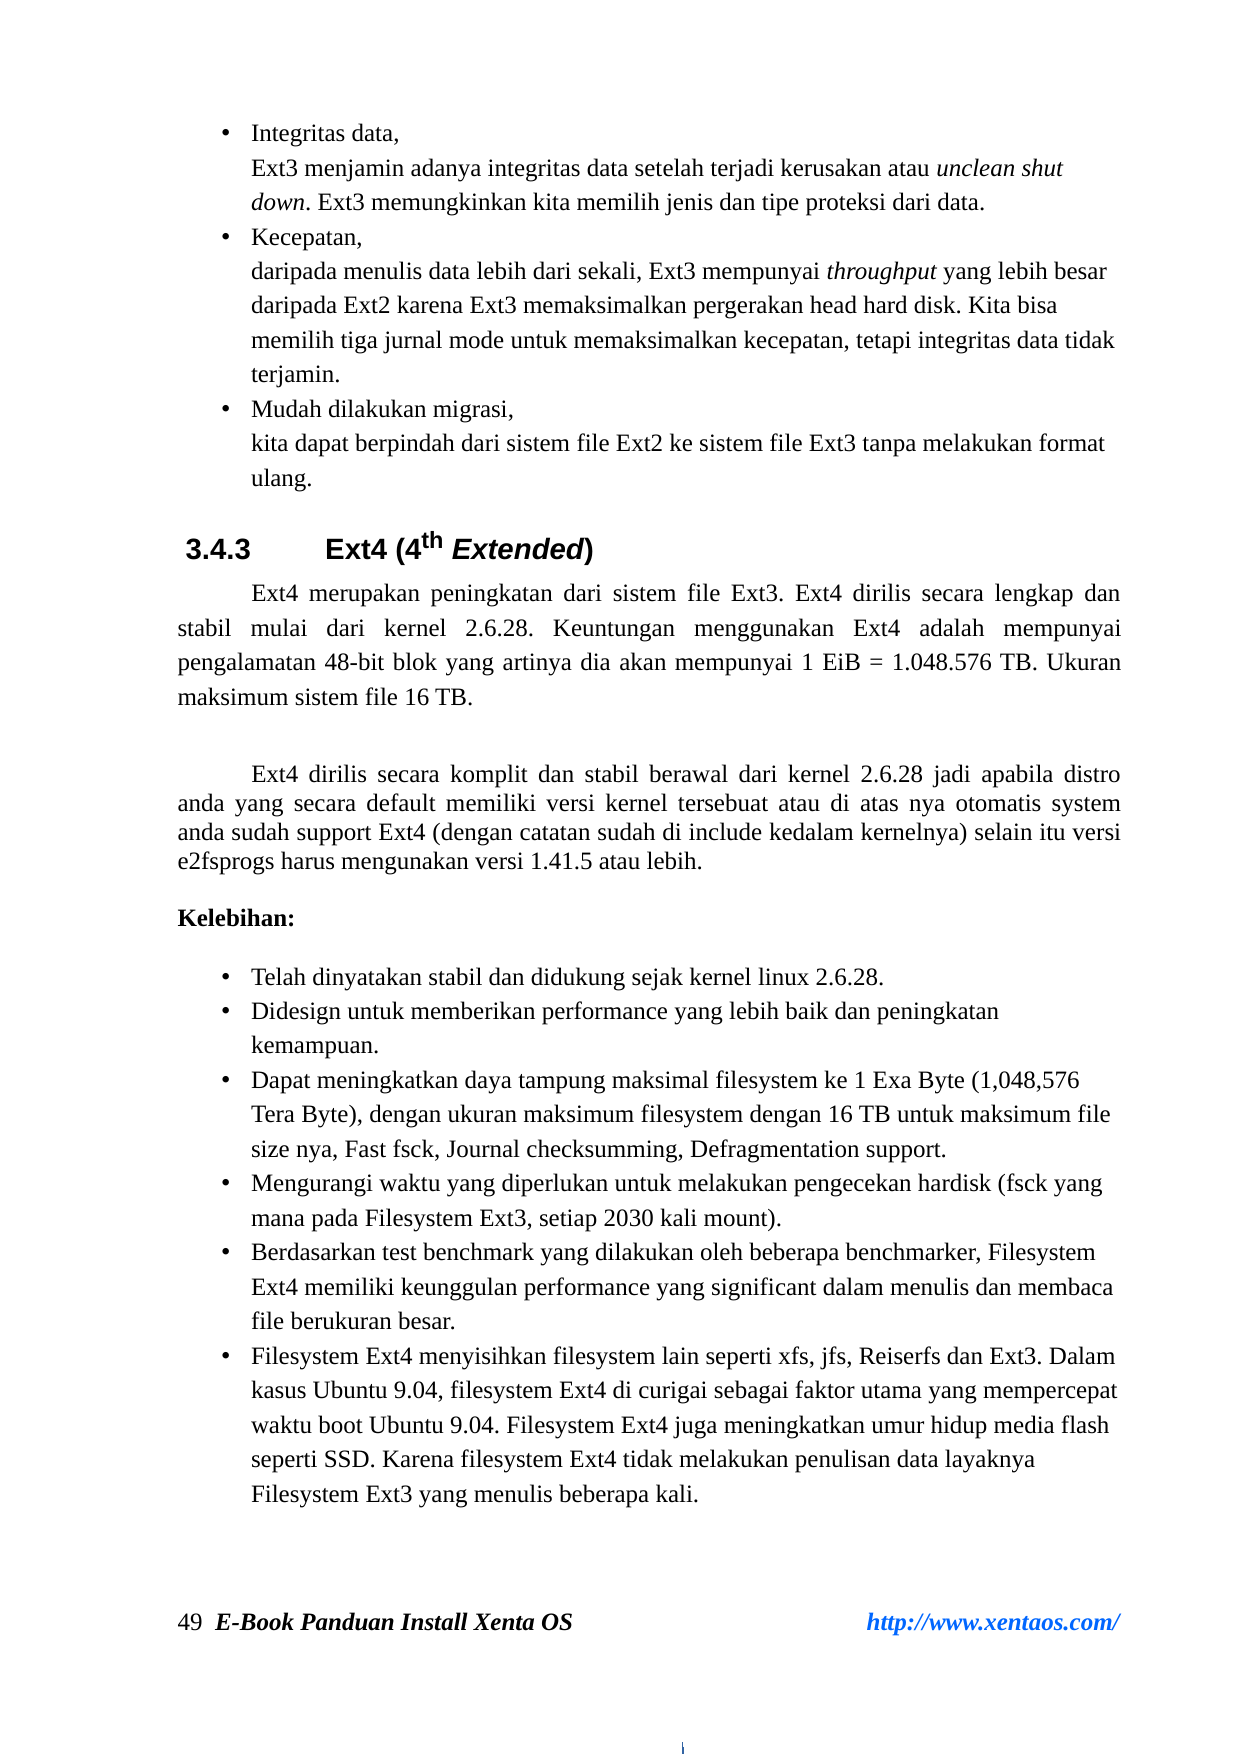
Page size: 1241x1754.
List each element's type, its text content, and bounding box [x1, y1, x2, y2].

list Mudah dilakukan migrasi, kita dapat berpindah dari sistem file Ext2 ke sistem file Ext3 tanpa melakukan format ulang. [221, 394, 1122, 492]
list Integritas data, Ext3 menjamin adanya integritas data setelah terjadi kerusakan atau unclean shut down. Ext3 memungkinkan kita memilih jenis dan tipe proteksi dari data. [221, 118, 1122, 216]
list Filesystem Ext4 menyisihkan filesystem lain seperti xfs, jfs, Reiserfs dan Ext3. Dalam kasus Ubuntu 9.04, filesystem Ext4 di curigai sebagai faktor utama yang mempercepat waktu boot Ubuntu 9.04. Filesystem Ext4 juga meningkatkan umur hidup media flash seperti SSD. Karena filesystem Ext4 tidak melakukan penulisan data layaknya Filesystem Ext3 yang menulis beberapa kali. [221, 1341, 1122, 1507]
list Telah dinyatakan stabil dan didukung sejak kernel linux 2.6.28. [221, 962, 1122, 990]
text Kelebihan: [177, 903, 1122, 932]
list Didesign untuk memberikan performance yang lebih baik dan peningkatan kemampuan. [221, 996, 1122, 1059]
text Ext4 dirilis secara komplit dan stabil berawal dari kernel 2.6.28 jadi apabila distro anda yang secara default memiliki versi kernel tersebuat atau di atas nya otomatis system anda sudah support Ext4 (dengan catatan sudah di include kedalam kernelnya) selain itu versi e2fsprogs harus mengunakan versi 1.41.5 atau lebih. [177, 759, 1122, 874]
list Kecepatan, daripada menulis data lebih dari sekali, Ext3 mempunyai throughput yang lebih besar daripada Ext2 karena Ext3 memaksimalkan pergerakan head hard disk. Kita bisa memilih tiga jurnal mode untuk memaksimalkan kecepatan, tetapi integritas data tidak terjamin. [221, 222, 1122, 388]
list Mengurangi waktu yang diperlukan untuk melakukan pengecekan hardisk (fsck yang mana pada Filesystem Ext3, setiap 20­30 kali mount). [221, 1168, 1122, 1232]
subtitle Ext4 (4th Extended) [177, 527, 1122, 566]
text Ext4 merupakan peningkatan dari sistem file Ext3. Ext4 dirilis secara lengkap dan stabil mulai dari kernel 2.6.28. Keuntungan menggunakan Ext4 adalah mempunyai pengalamatan 48-bit blok yang artinya dia akan mempunyai 1 EiB = 1.048.576 TB. Ukuran maksimum sistem file 16 TB. [177, 578, 1122, 711]
list Berdasarkan test benchmark yang dilakukan oleh beberapa benchmarker, Filesystem Ext4 memiliki keunggulan performance yang significant dalam menulis dan membaca file berukuran besar. [221, 1237, 1122, 1335]
list Dapat meningkatkan daya tampung maksimal filesystem ke 1 Exa Byte (1,048,576 Tera Byte), dengan ukuran maksimum filesystem dengan 16 TB untuk maksimum file size nya, Fast fsck, Journal checksumming, Defragmentation support. [221, 1065, 1122, 1163]
